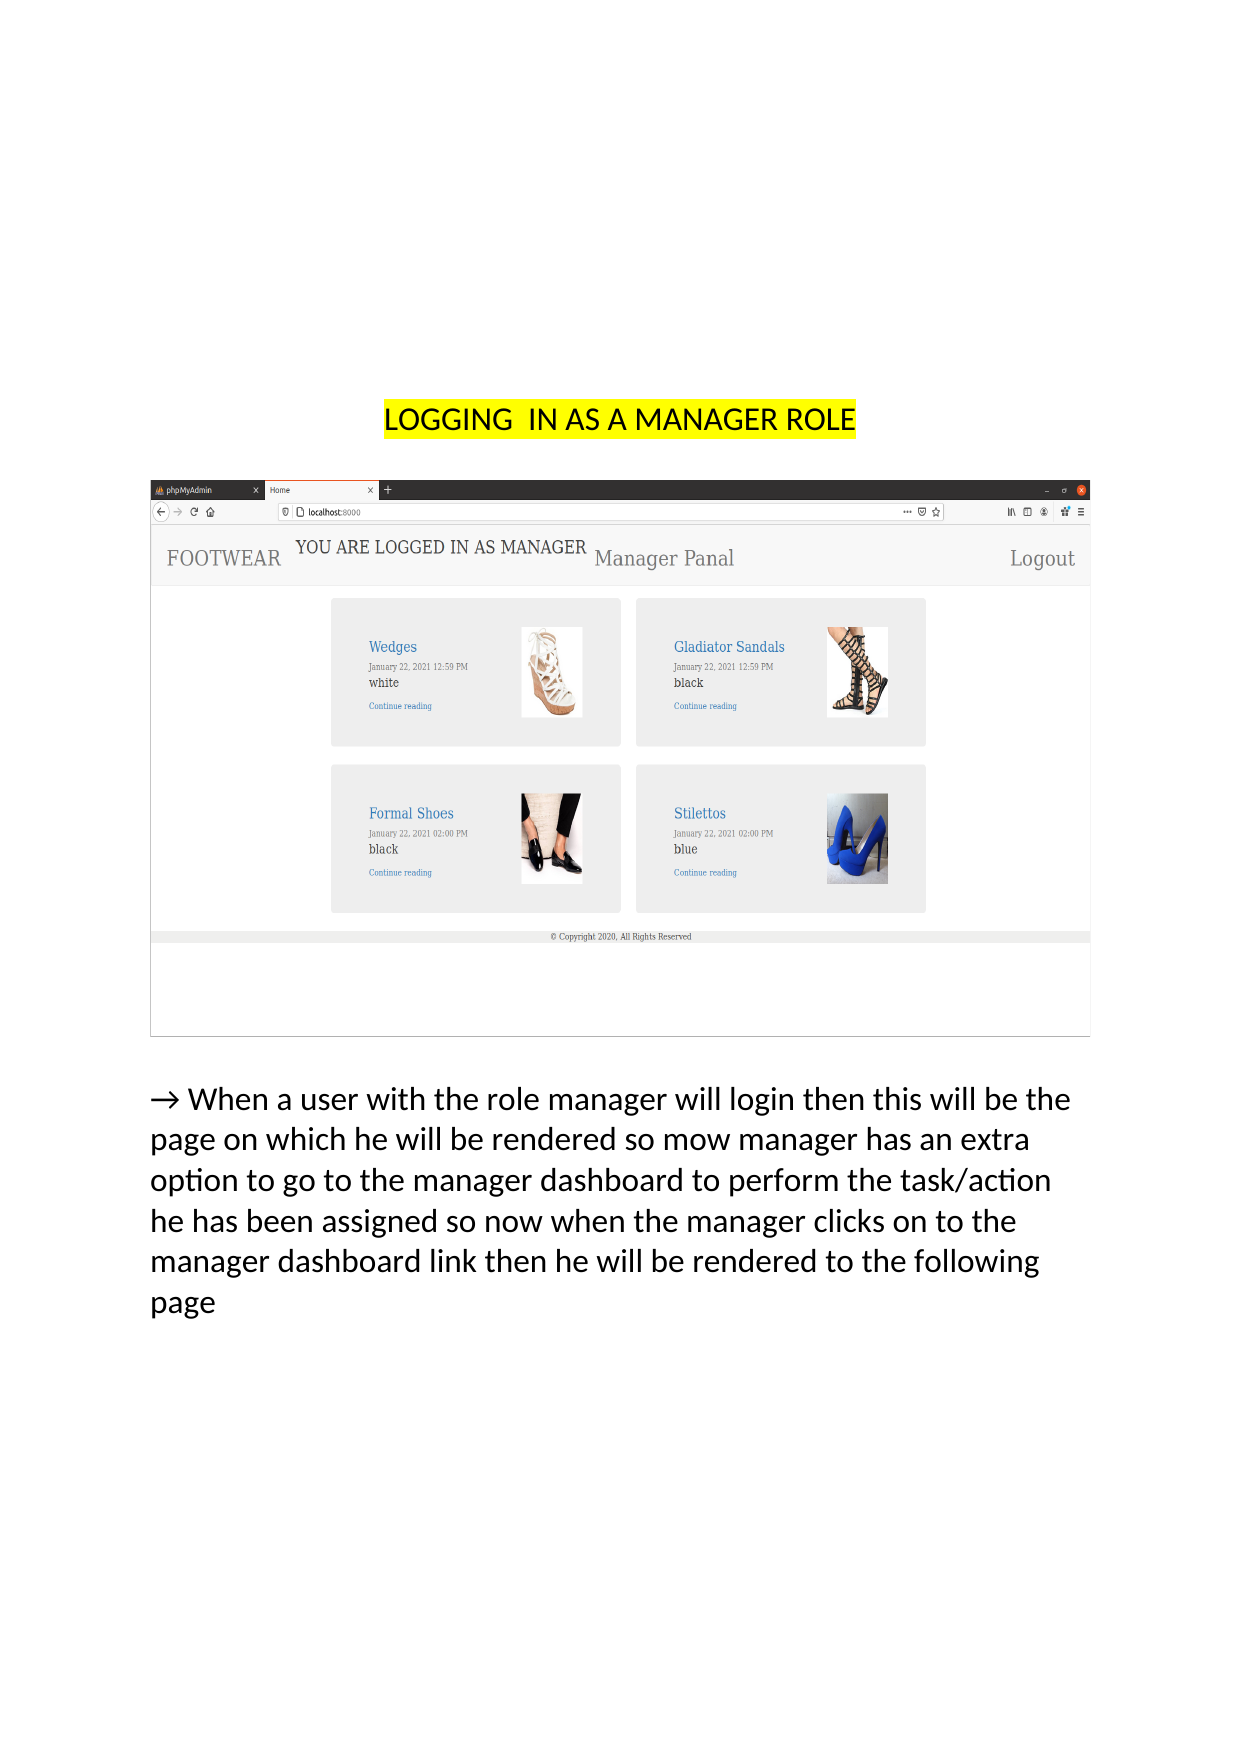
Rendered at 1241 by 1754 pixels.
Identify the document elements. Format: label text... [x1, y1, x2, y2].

list → When a user with the role manager will login then this will be the page on which he will be rendered so mow manager has an extra option to go to the manager dashboard to perform the task/action he has been assigned so now when the manager clicks on to the manager dashboard link then he will be rendered to the following page [150, 1078, 1090, 1322]
picture [150, 480, 1091, 1037]
list LOGGING IN AS A MANAGER ROLE [150, 398, 1090, 439]
